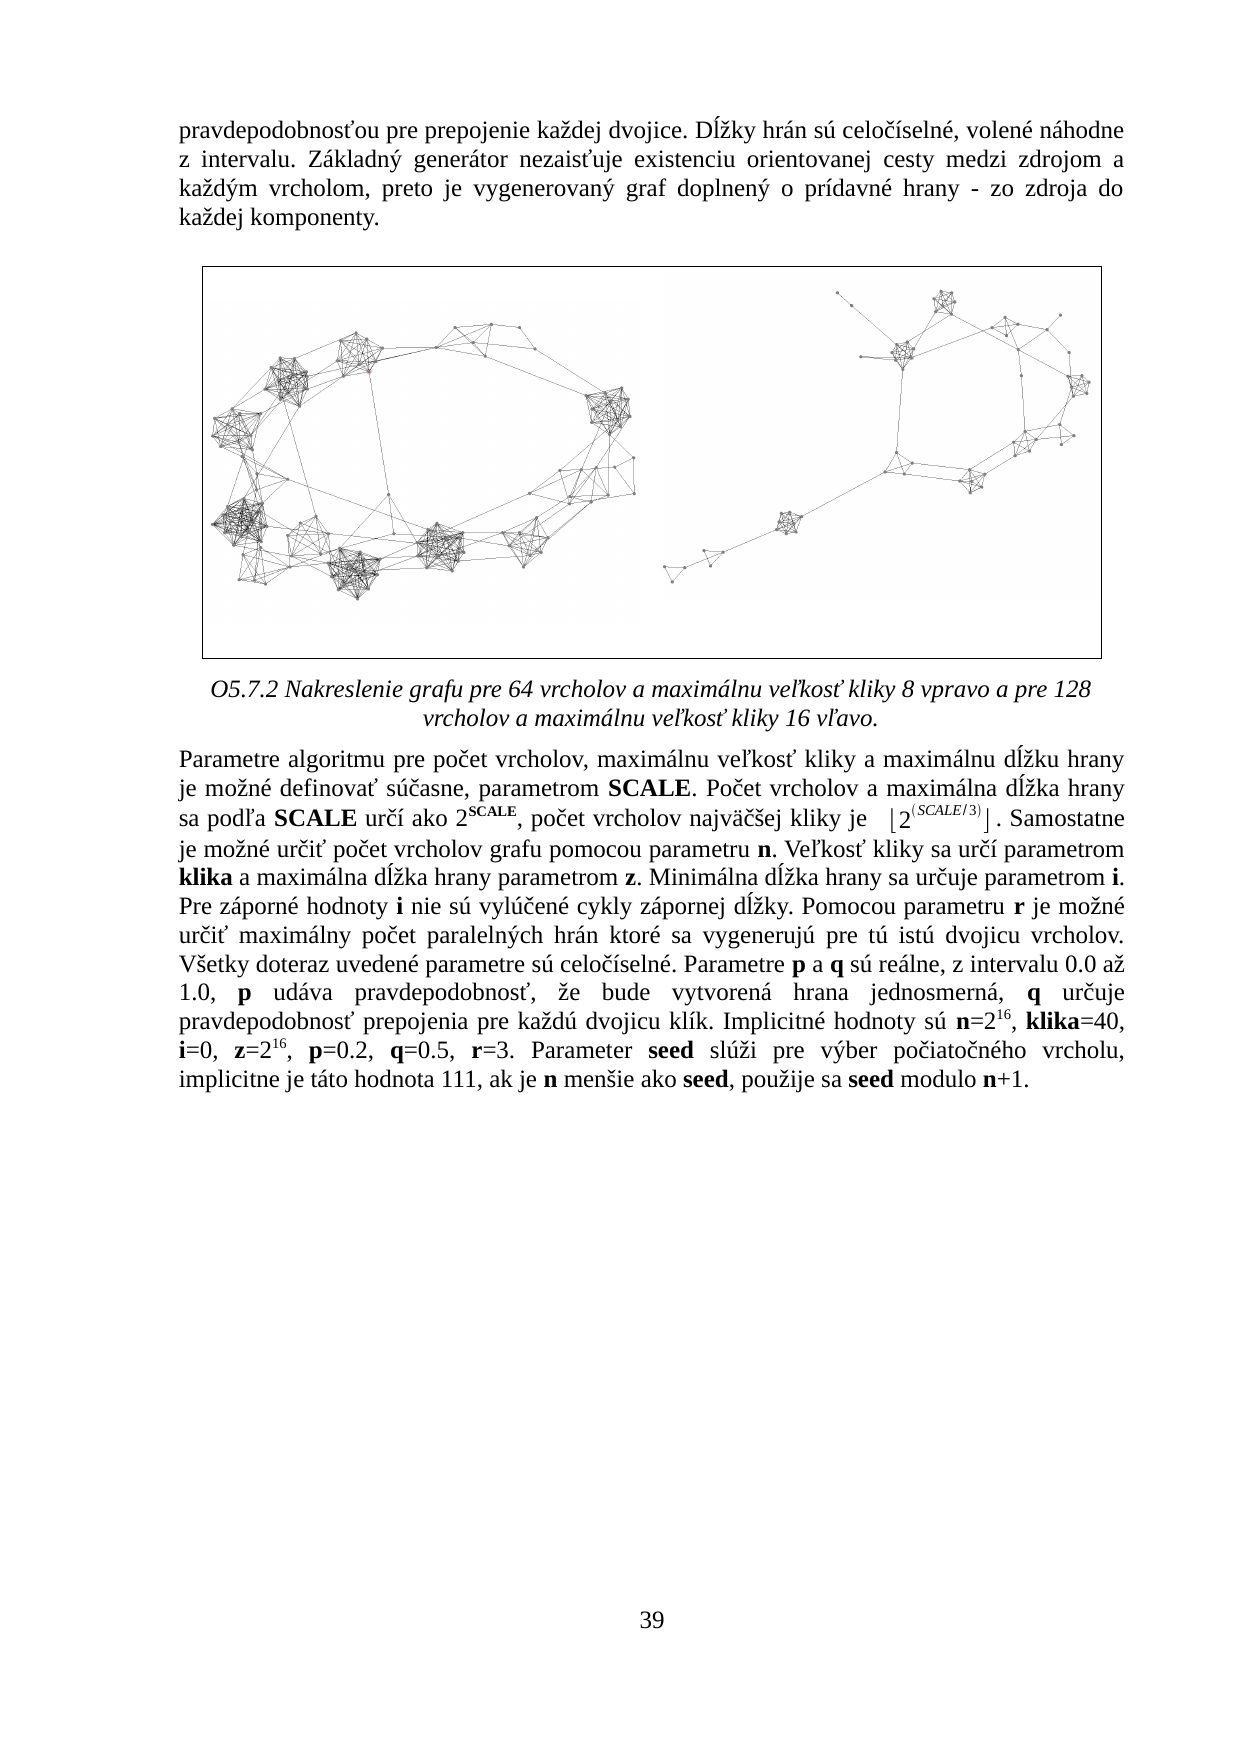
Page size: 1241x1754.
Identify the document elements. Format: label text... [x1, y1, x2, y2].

text Parametre algoritmu pre počet vrcholov, maximálnu veľkosť kliky a maximálnu dĺžku hrany je možné definovať súčasne, parametrom SCALE. Počet vrcholov a maximálna dĺžka hrany sa podľa SCALE určí ako 2SCALE, počet vrcholov najväčšej kliky je . Samostatne je možné určiť počet vrcholov grafu pomocou parametru n. Veľkosť kliky sa určí parametrom klika a maximálna dĺžka hrany parametrom z. Minimálna dĺžka hrany sa určuje parametrom i. Pre záporné hodnoty i nie sú vylúčené cykly zápornej dĺžky. Pomocou parametru r je možné určiť maximálny počet paralelných hrán ktoré sa vygenerujú pre tú istú dvojicu vrcholov. Všetky doteraz uvedené parametre sú celočíselné. Parametre p a q sú reálne, z intervalu 0.0 až 1.0, p udáva pravdepodobnosť, že bude vytvorená hrana jednosmerná, q určuje pravdepodobnosť prepojenia pre každú dvojicu klík. Implicitné hodnoty sú n=216, klika=40, i=0, z=216, p=0.2, q=0.5, r=3. Parameter seed slúži pre výber počiatočného vrcholu, implicitne je táto hodnota 111, ak je n menšie ako seed, použije sa seed modulo n+1. [178, 744, 1125, 1092]
text O5.7.2 Nakreslenie grafu pre 64 vrcholov a maximálnu veľkosť kliky 8 vpravo a pre 128 vrcholov a maximálnu veľkosť kliky 16 vľavo. [178, 674, 1125, 732]
table_header [203, 267, 652, 658]
text pravdepodobnosťou pre prepojenie každej dvojice. Dĺžky hrán sú celočíselné, volené náhodne z intervalu. Základný generátor nezaisťuje existenciu orientovanej cesty medzi zdrojom a každým vrcholom, preto je vygenerovaný graf doplnený o prídavné hrany - zo zdroja do každej komponenty. [178, 116, 1125, 231]
picture [657, 272, 1096, 601]
picture [205, 300, 641, 624]
table_header [652, 267, 1101, 658]
